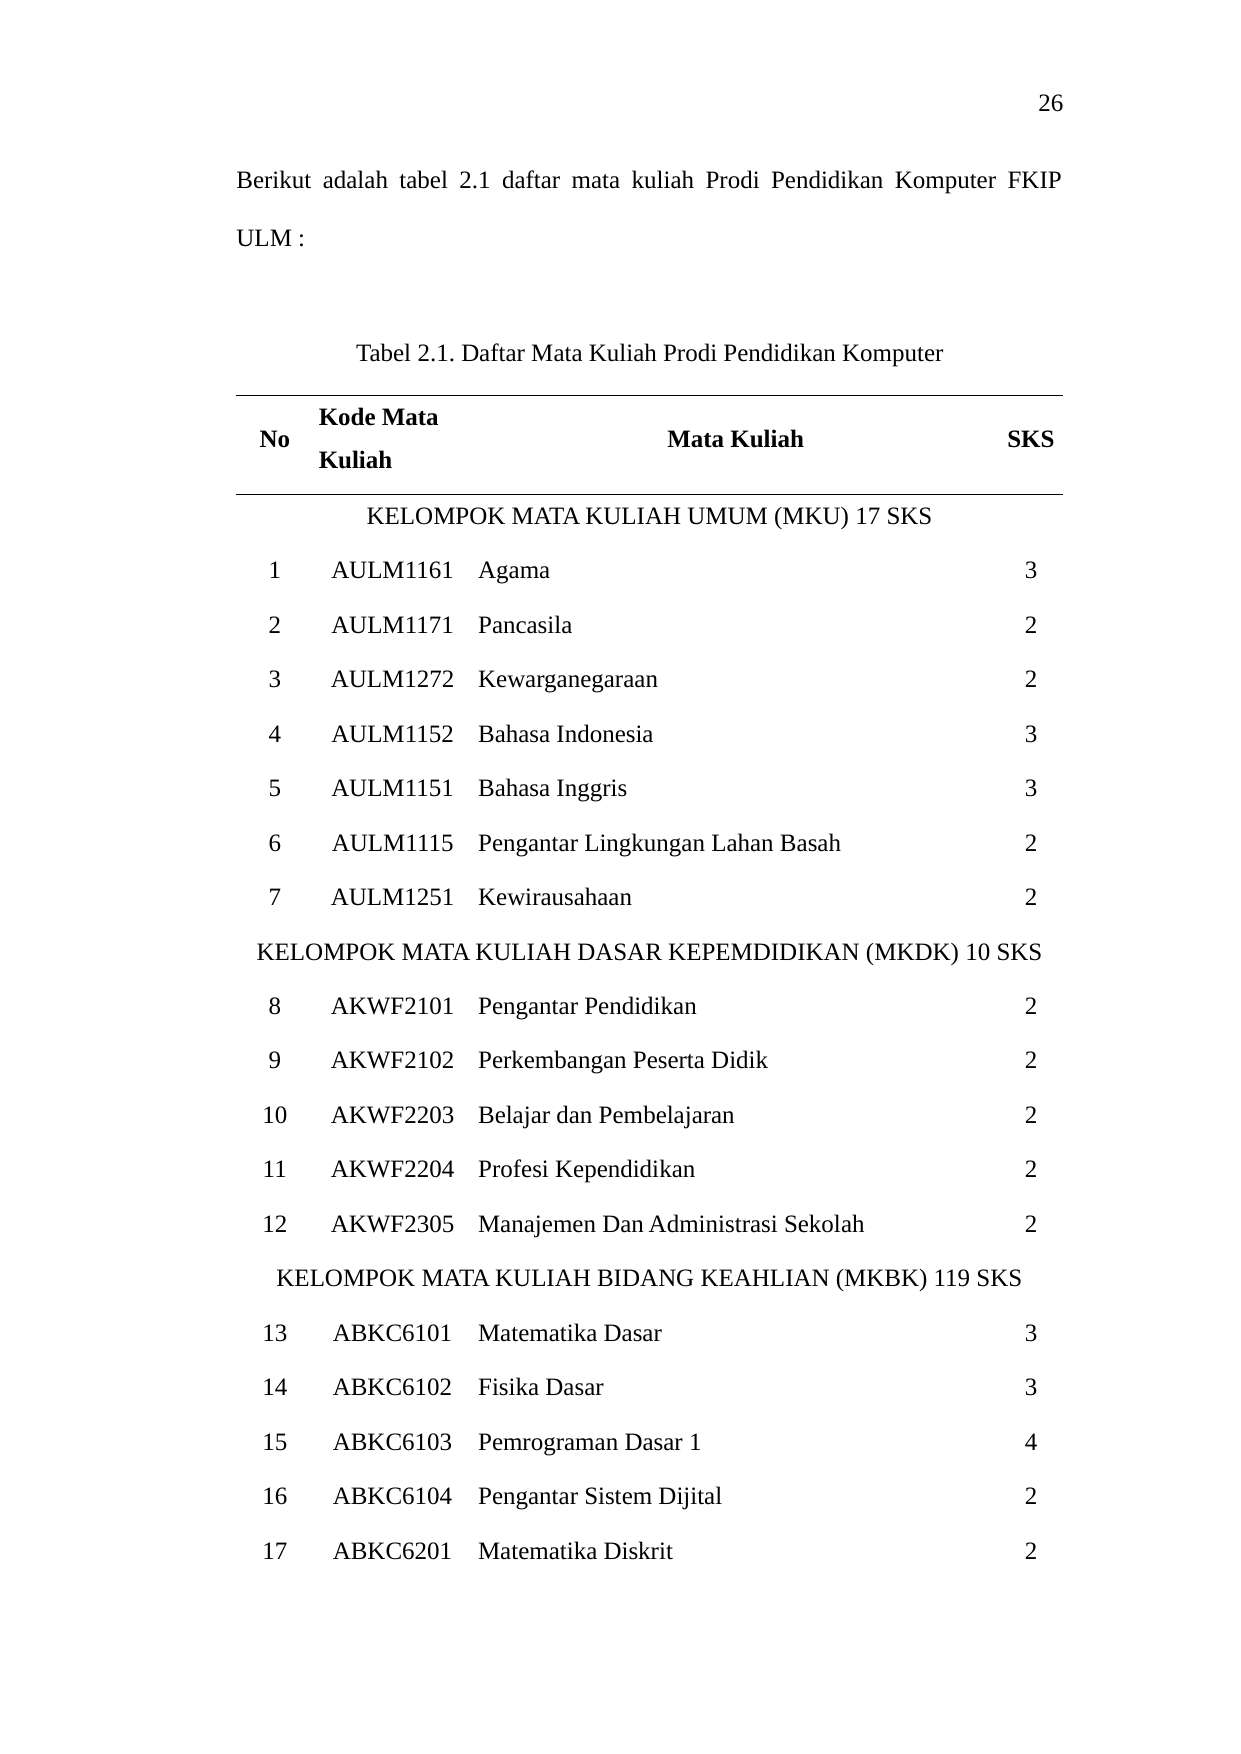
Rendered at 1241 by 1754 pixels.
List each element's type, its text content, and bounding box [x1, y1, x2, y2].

table_cell 15 [236, 1421, 313, 1476]
table_header SKS [999, 396, 1063, 494]
text Berikut adalah tabel 2.1 daftar mata kuliah Prodi Pendidikan Komputer FKIP ULM : [236, 165, 1063, 252]
table_cell ABKC6101 [313, 1312, 472, 1367]
table_cell 4 [236, 713, 313, 767]
table_cell Bahasa Indonesia [472, 713, 999, 767]
table_cell 10 [236, 1094, 313, 1149]
table_cell AKWF2204 [313, 1149, 472, 1203]
table_cell AULM1151 [313, 768, 472, 822]
table_cell AULM1171 [313, 604, 472, 658]
table_cell 2 [999, 659, 1063, 713]
table_cell 2 [999, 1149, 1063, 1203]
table_cell 17 [236, 1530, 313, 1570]
table_cell 3 [999, 1312, 1063, 1367]
table_cell Kewarganegaraan [472, 659, 999, 713]
text Tabel 2.1. Daftar mata kuliah prodi Pendidikan Komputer [236, 338, 1063, 367]
table_cell 2 [999, 876, 1063, 931]
table_cell KELOMPOK MATA KULIAH DASAR KEPEMDIDIKAN (MKDK) 10 SKS [236, 931, 1063, 985]
table_cell Bahasa Inggris [472, 768, 999, 822]
table_cell Pengantar Lingkungan Lahan Basah [472, 822, 999, 876]
table_cell ABKC6104 [313, 1476, 472, 1530]
table_cell 3 [999, 1367, 1063, 1421]
table_cell 2 [999, 604, 1063, 658]
table_header No [236, 396, 313, 494]
table_cell 2 [999, 822, 1063, 876]
table_cell AKWF2102 [313, 1040, 472, 1094]
table_cell AULM1251 [313, 876, 472, 931]
table_cell 13 [236, 1312, 313, 1367]
table_cell 1 [236, 550, 313, 604]
table_cell Fisika Dasar [472, 1367, 999, 1421]
table_cell 5 [236, 768, 313, 822]
table_cell 11 [236, 1149, 313, 1203]
table_cell 7 [236, 876, 313, 931]
table_cell 3 [999, 550, 1063, 604]
table_cell 3 [999, 768, 1063, 822]
table_cell 2 [236, 604, 313, 658]
table_cell 4 [999, 1421, 1063, 1476]
table_cell KELOMPOK MATA KULIAH UMUM (MKU) 17 SKS [236, 495, 1063, 549]
table_cell 16 [236, 1476, 313, 1530]
table_cell 8 [236, 985, 313, 1040]
table_header Mata Kuliah [472, 396, 999, 494]
table_cell KELOMPOK MATA KULIAH BIDANG KEAHLIAN (MKBK) 119 SKS [236, 1258, 1063, 1312]
table_cell AKWF2203 [313, 1094, 472, 1149]
table_cell AKWF2305 [313, 1203, 472, 1258]
table_cell Pancasila [472, 604, 999, 658]
table_cell AULM1115 [313, 822, 472, 876]
table_cell AULM1161 [313, 550, 472, 604]
table_cell 2 [999, 1476, 1063, 1530]
table_cell Perkembangan Peserta Didik [472, 1040, 999, 1094]
table_cell Manajemen Dan Administrasi Sekolah [472, 1203, 999, 1258]
table_cell 3 [999, 713, 1063, 767]
table_cell 6 [236, 822, 313, 876]
table_cell 2 [999, 1040, 1063, 1094]
table_cell ABKC6201 [313, 1530, 472, 1570]
table_cell ABKC6102 [313, 1367, 472, 1421]
table_cell AKWF2101 [313, 985, 472, 1040]
table_cell Pengantar Sistem Dijital [472, 1476, 999, 1530]
table_cell Agama [472, 550, 999, 604]
table_cell Kewirausahaan [472, 876, 999, 931]
table_cell 12 [236, 1203, 313, 1258]
table_cell Pemrograman Dasar 1 [472, 1421, 999, 1476]
table_cell 2 [999, 1203, 1063, 1258]
table_cell ABKC6103 [313, 1421, 472, 1476]
table_cell Profesi Kependidikan [472, 1149, 999, 1203]
table_cell Matematika Dasar [472, 1312, 999, 1367]
table_cell 14 [236, 1367, 313, 1421]
table_cell Belajar dan Pembelajaran [472, 1094, 999, 1149]
table_header Kode Mata Kuliah [313, 396, 472, 494]
table_cell Matematika Diskrit [472, 1530, 999, 1570]
table_cell 3 [236, 659, 313, 713]
table_cell AULM1152 [313, 713, 472, 767]
table_cell 2 [999, 1530, 1063, 1570]
table_cell 9 [236, 1040, 313, 1094]
table_cell 2 [999, 985, 1063, 1040]
table_cell 2 [999, 1094, 1063, 1149]
table_cell Pengantar Pendidikan [472, 985, 999, 1040]
table_cell AULM1272 [313, 659, 472, 713]
